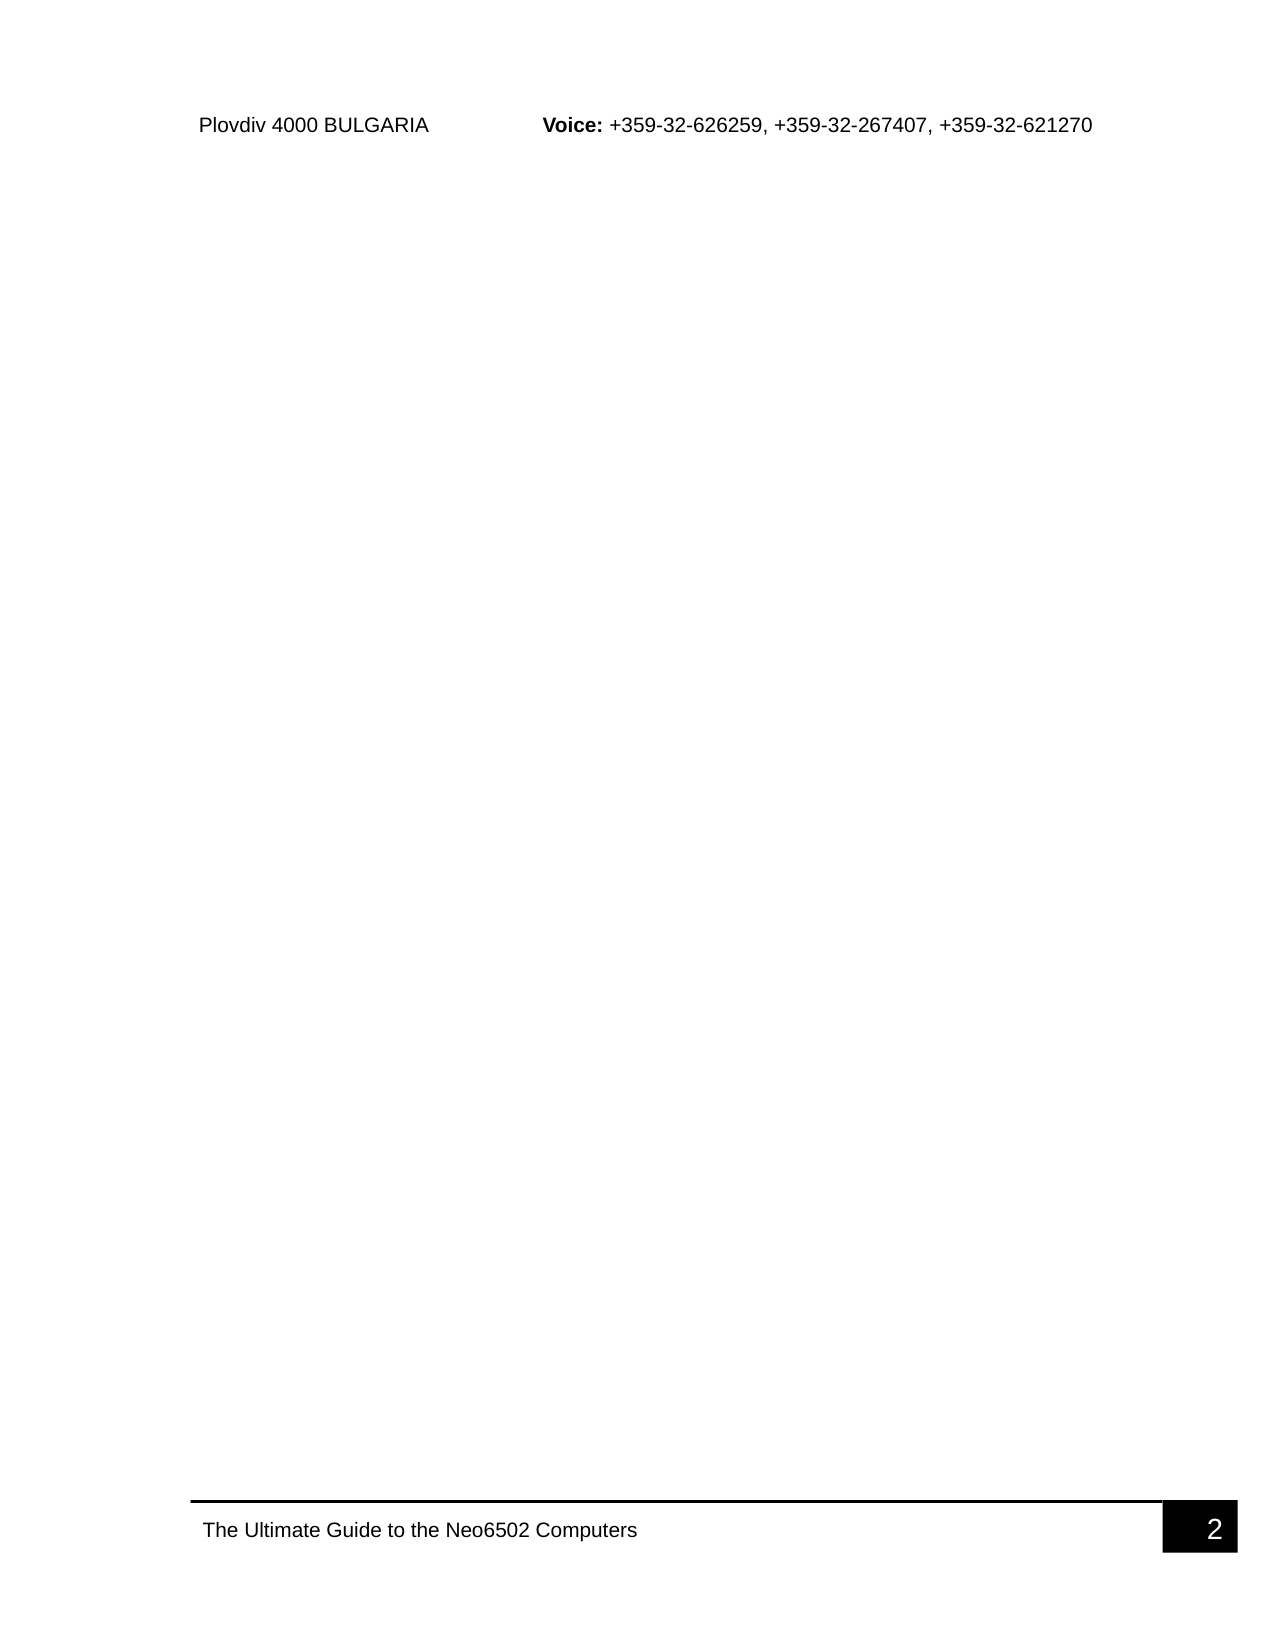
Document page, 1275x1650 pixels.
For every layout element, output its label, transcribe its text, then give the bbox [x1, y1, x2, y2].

table_header Voice: +359-32-626259, +359-32-267407, +359-32-621270 [531, 113, 1153, 136]
table_header Plovdiv 4000 BULGARIA [188, 113, 531, 136]
